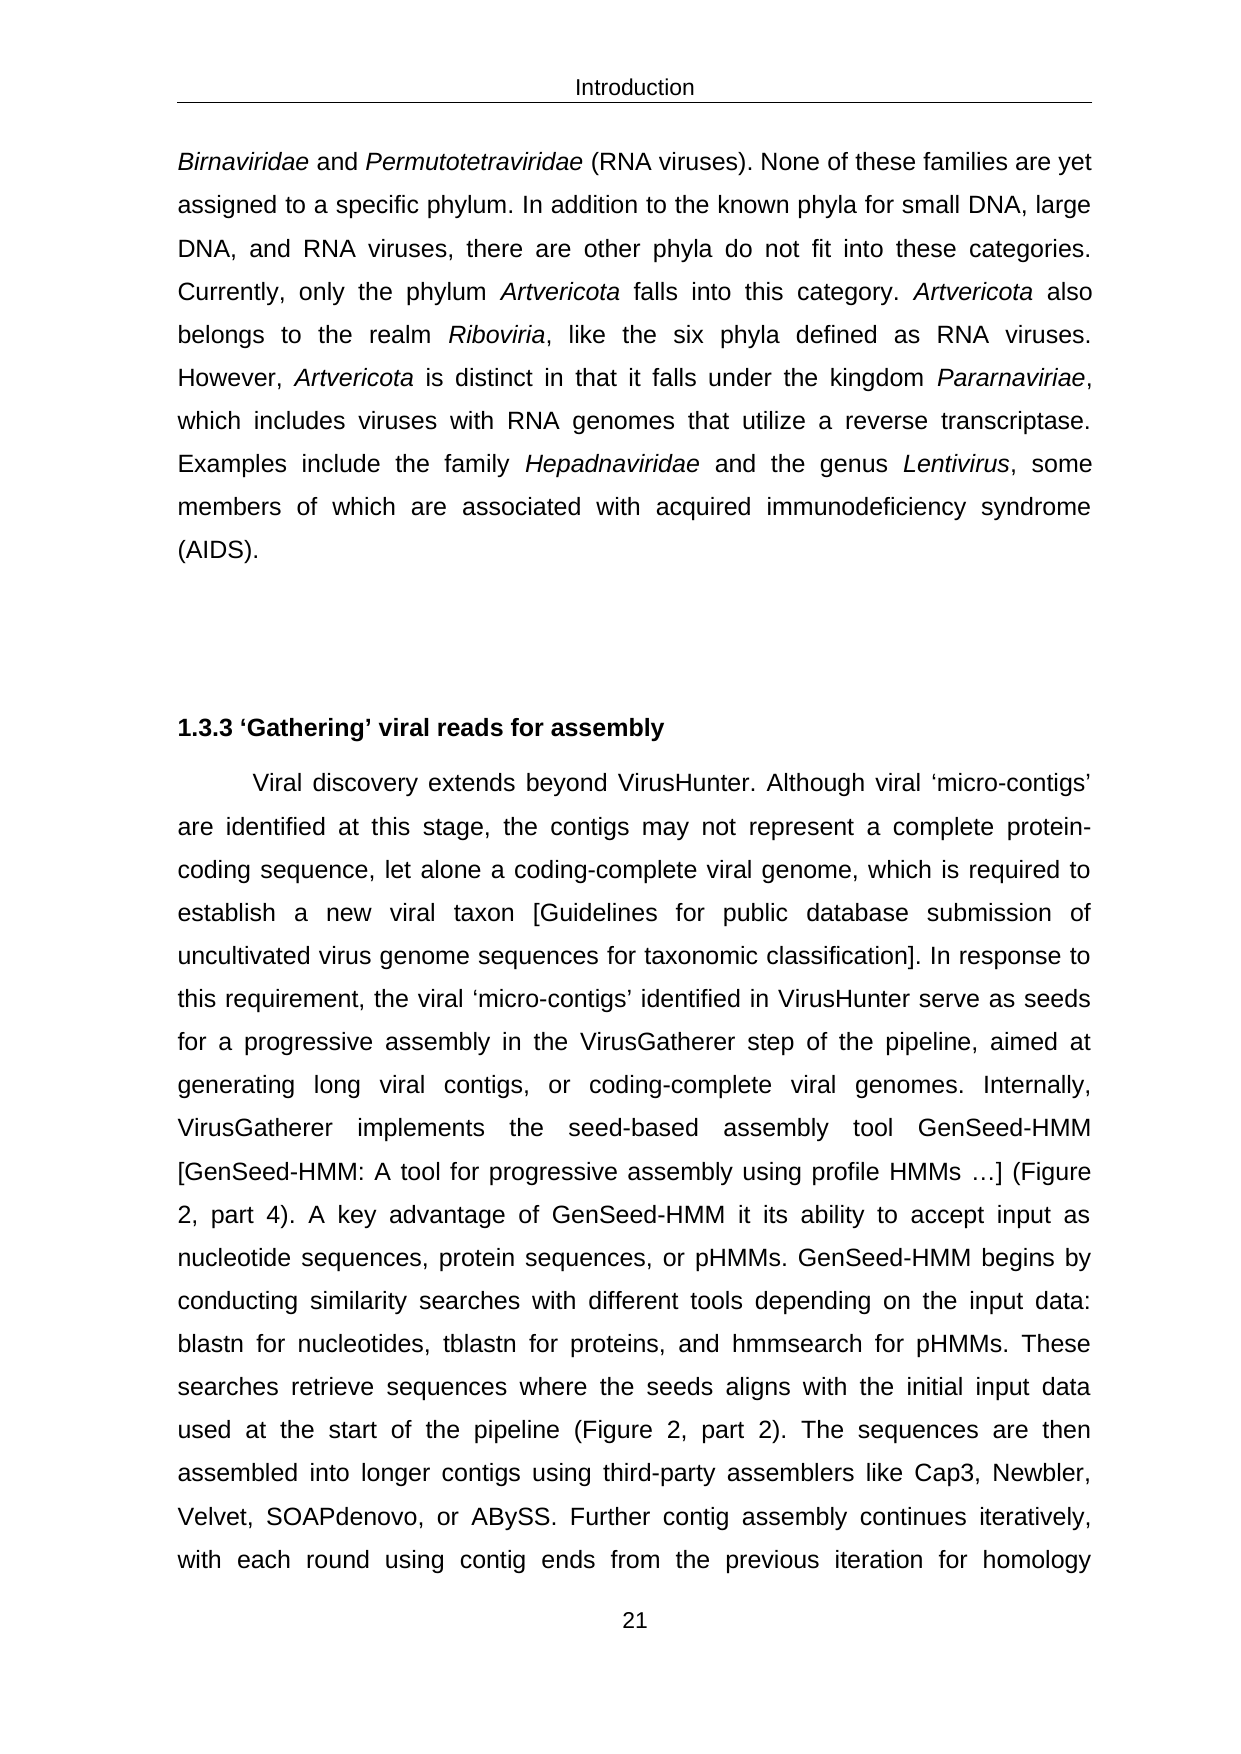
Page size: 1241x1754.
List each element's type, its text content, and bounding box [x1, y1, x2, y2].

text Birnaviridae and Permutotetraviridae (RNA viruses). None of these families are yet assigned to a specific phylum. In addition to the known phyla for small DNA, large DNA, and RNA viruses, there are other phyla do not fit into these categories. Currently, only the phylum Artvericota falls into this category. Artvericota also belongs to the realm Riboviria, like the six phyla defined as RNA viruses. However, Artvericota is distinct in that it falls under the kingdom Pararnaviriae, which includes viruses with RNA genomes that utilize a reverse transcriptase. Examples include the family Hepadnaviridae and the genus Lentivirus, some members of which are associated with acquired immunodeficiency syndrome (AIDS). [177, 147, 1092, 564]
subtitle 1.3.3 ‘Gathering’ viral reads for assembly [177, 713, 1092, 742]
text Viral discovery extends beyond VirusHunter. Although viral ‘micro-contigs’ are identified at this stage, the contigs may not represent a complete protein-coding sequence, let alone a coding-complete viral genome, which is required to establish a new viral taxon [Guidelines for public database submission of uncultivated virus genome sequences for taxonomic classification]. In response to this requirement, the viral ‘micro-contigs’ identified in VirusHunter serve as seeds for a progressive assembly in the VirusGatherer step of the pipeline, aimed at generating long viral contigs, or coding-complete viral genomes. Internally, VirusGatherer implements the seed-based assembly tool GenSeed-HMM [GenSeed-HMM: A tool for progressive assembly using profile HMMs …] (Figure 2, part 4). A key advantage of GenSeed-HMM it its ability to accept input as nucleotide sequences, protein sequences, or pHMMs. GenSeed-HMM begins by conducting similarity searches with different tools depending on the input data: blastn for nucleotides, tblastn for proteins, and hmmsearch for pHMMs. These searches retrieve sequences where the seeds aligns with the initial input data used at the start of the pipeline (Figure 2, part 2). The sequences are then assembled into longer contigs using third-party assemblers like Cap3, Newbler, Velvet, SOAPdenovo, or ABySS. Further contig assembly continues iteratively, with each round using contig ends from the previous iteration for homology [177, 768, 1092, 1573]
